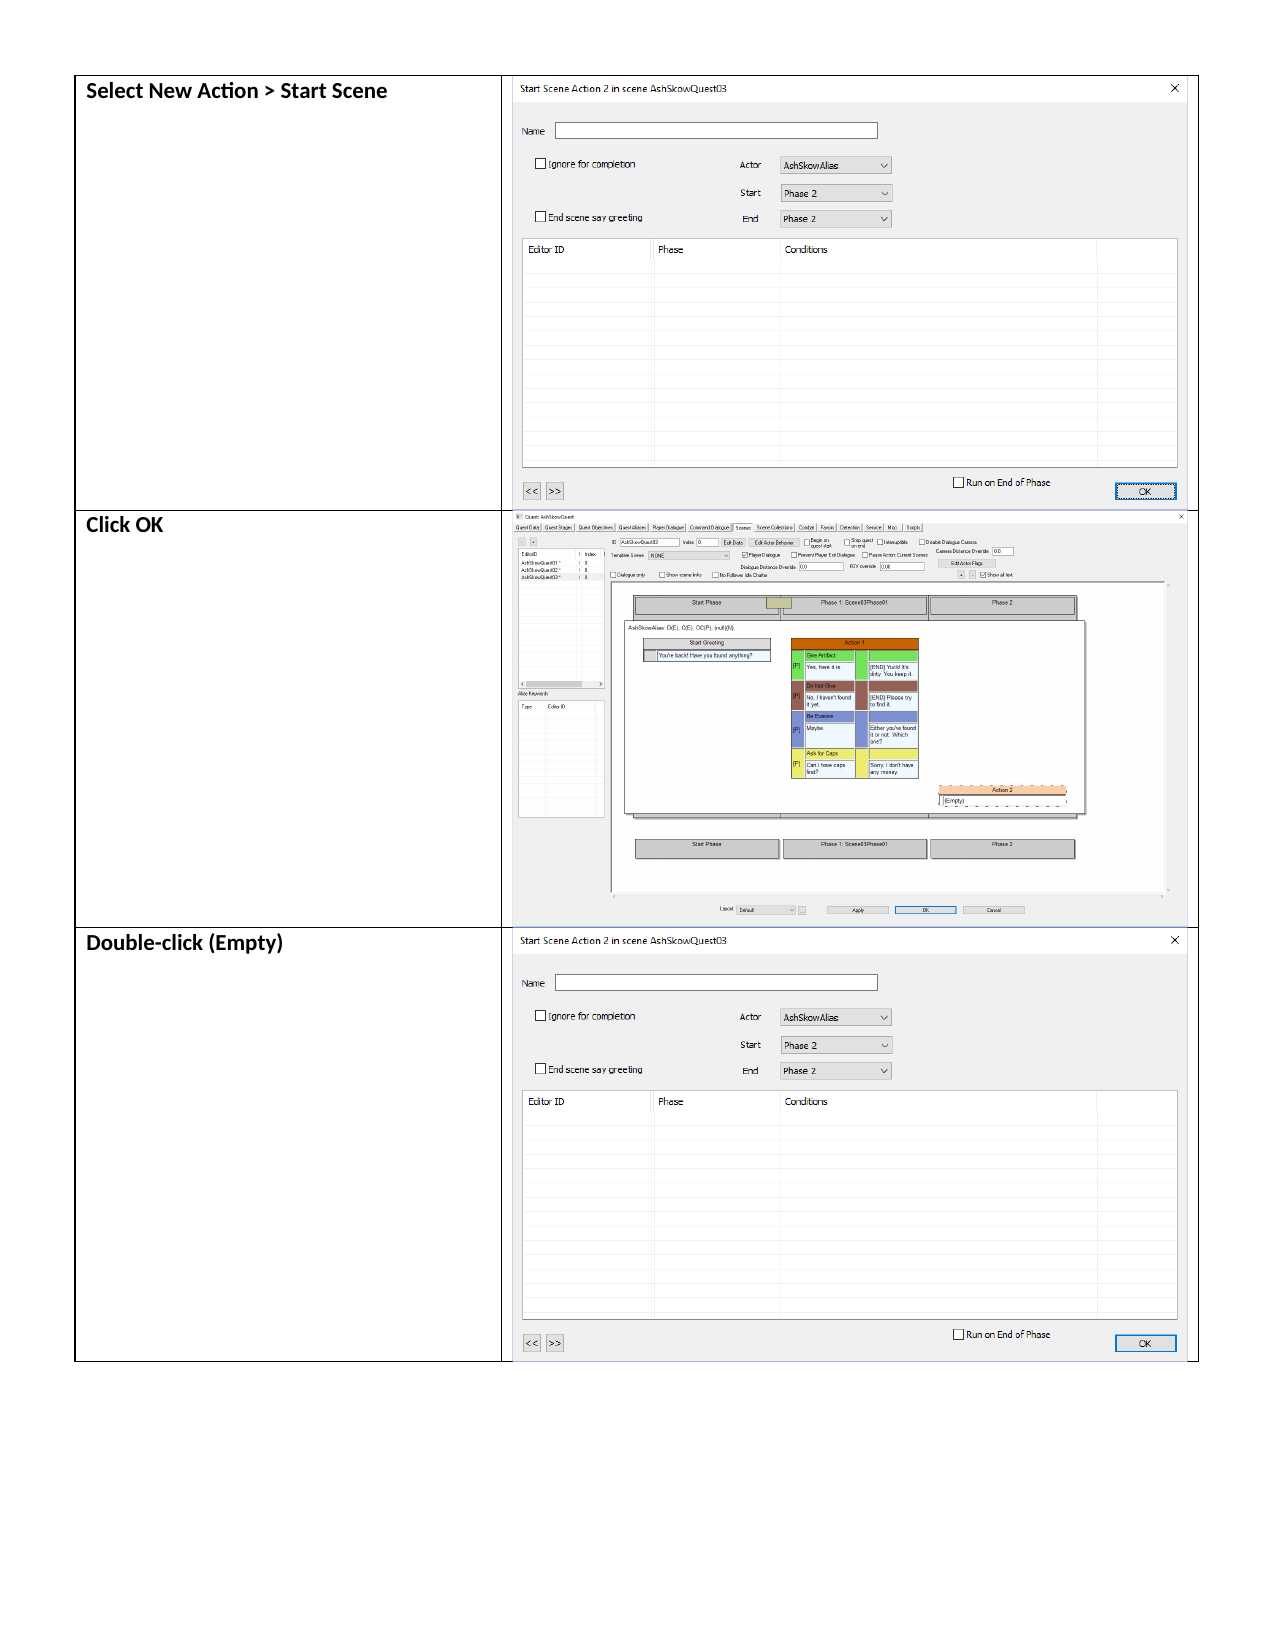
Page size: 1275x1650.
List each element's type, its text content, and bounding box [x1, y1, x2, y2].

table_cell [1188, 928, 1198, 1361]
table_cell [502, 76, 512, 509]
table_cell [502, 928, 512, 1361]
table_cell [1188, 76, 1198, 509]
table_cell [1188, 511, 1198, 927]
table_cell [502, 511, 512, 927]
table_cell Click OK [76, 511, 501, 927]
table_cell Select New Action > Start Scene [76, 76, 501, 509]
table_cell Double-click (Empty) [76, 928, 501, 1361]
